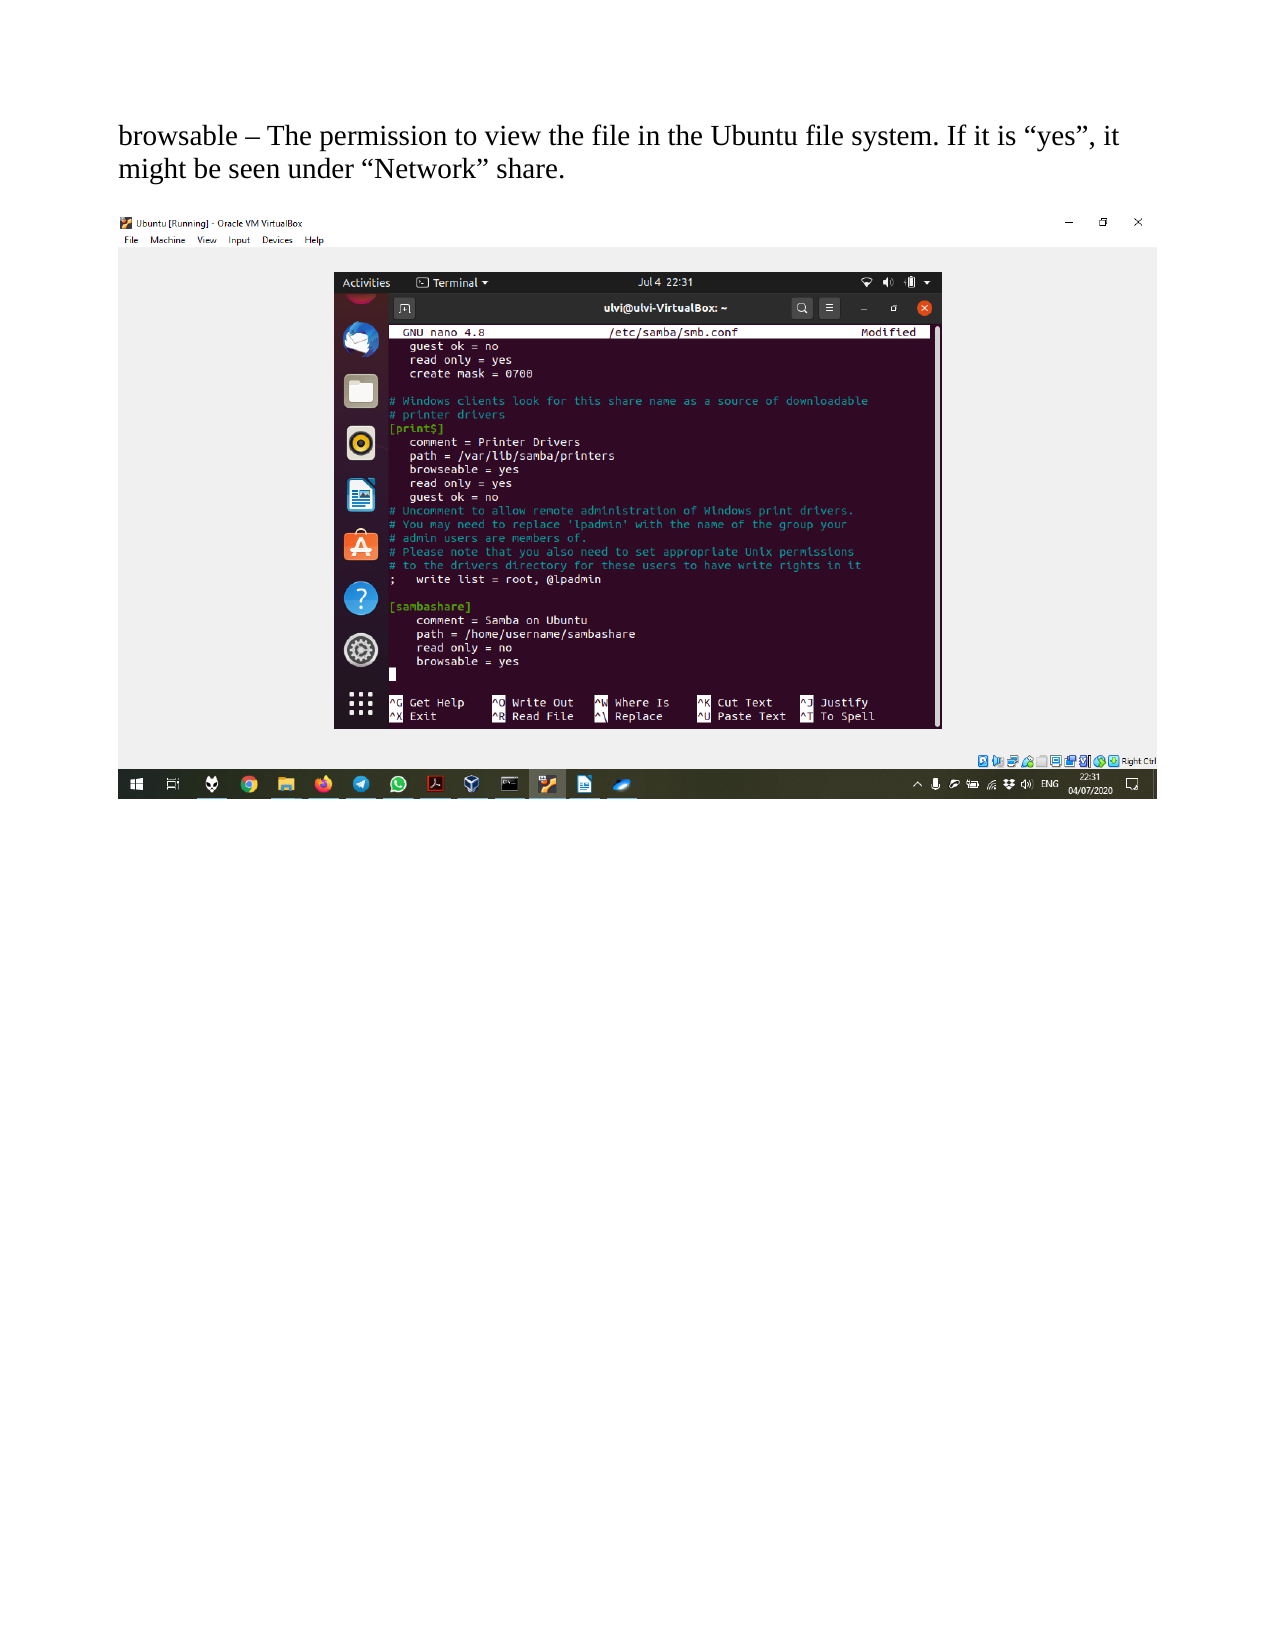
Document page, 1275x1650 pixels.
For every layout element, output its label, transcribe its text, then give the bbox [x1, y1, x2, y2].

picture [118, 214, 1157, 799]
text browsable – The permission to view the file in the Ubuntu file system. If it is “yes”, it might be seen under “Network” share. [118, 118, 1157, 185]
